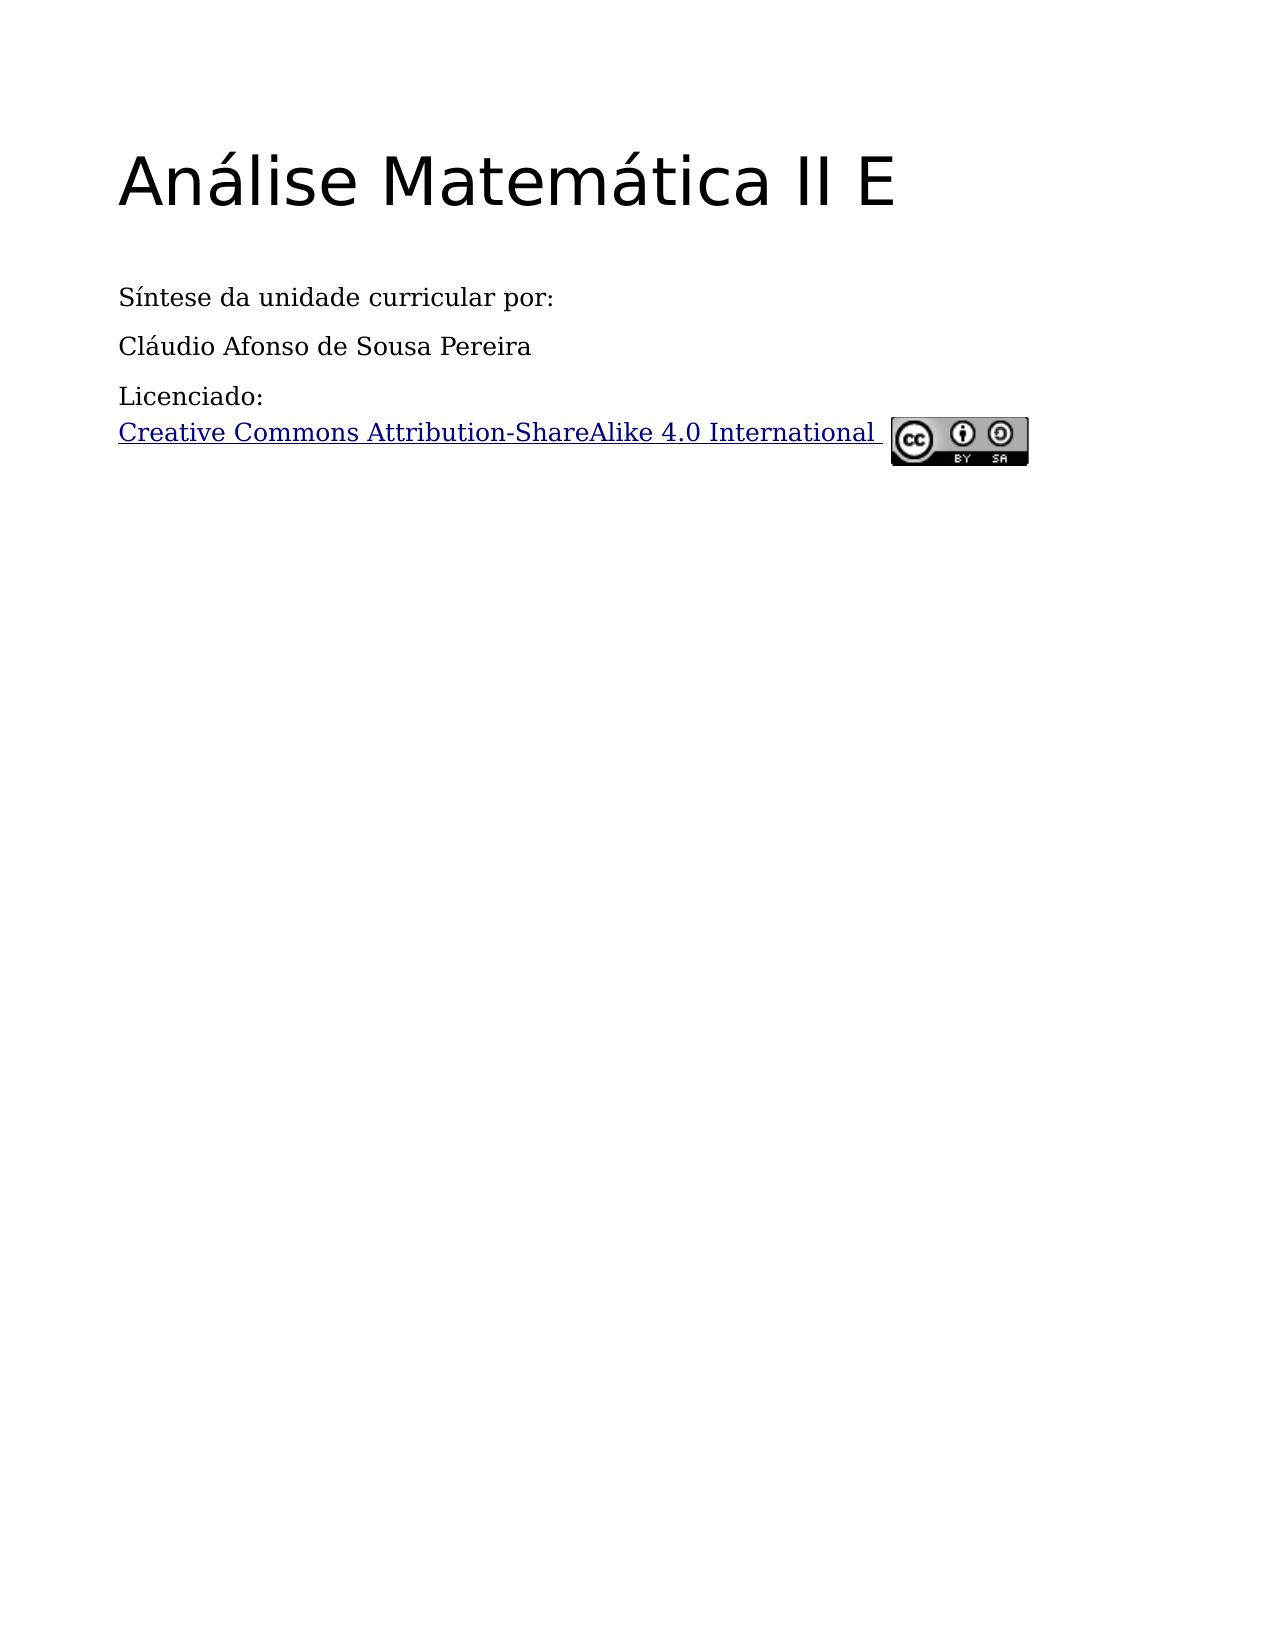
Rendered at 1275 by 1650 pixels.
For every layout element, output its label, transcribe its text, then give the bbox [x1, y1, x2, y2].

picture [891, 417, 1029, 466]
text Cláudio Afonso de Sousa Pereira [118, 332, 1157, 362]
text Síntese da unidade curricular por: [118, 283, 1157, 312]
title Análise Matemática II E [118, 143, 1157, 221]
text Licenciado: Creative Commons Attribution-ShareAlike 4.0 International [118, 382, 1157, 465]
